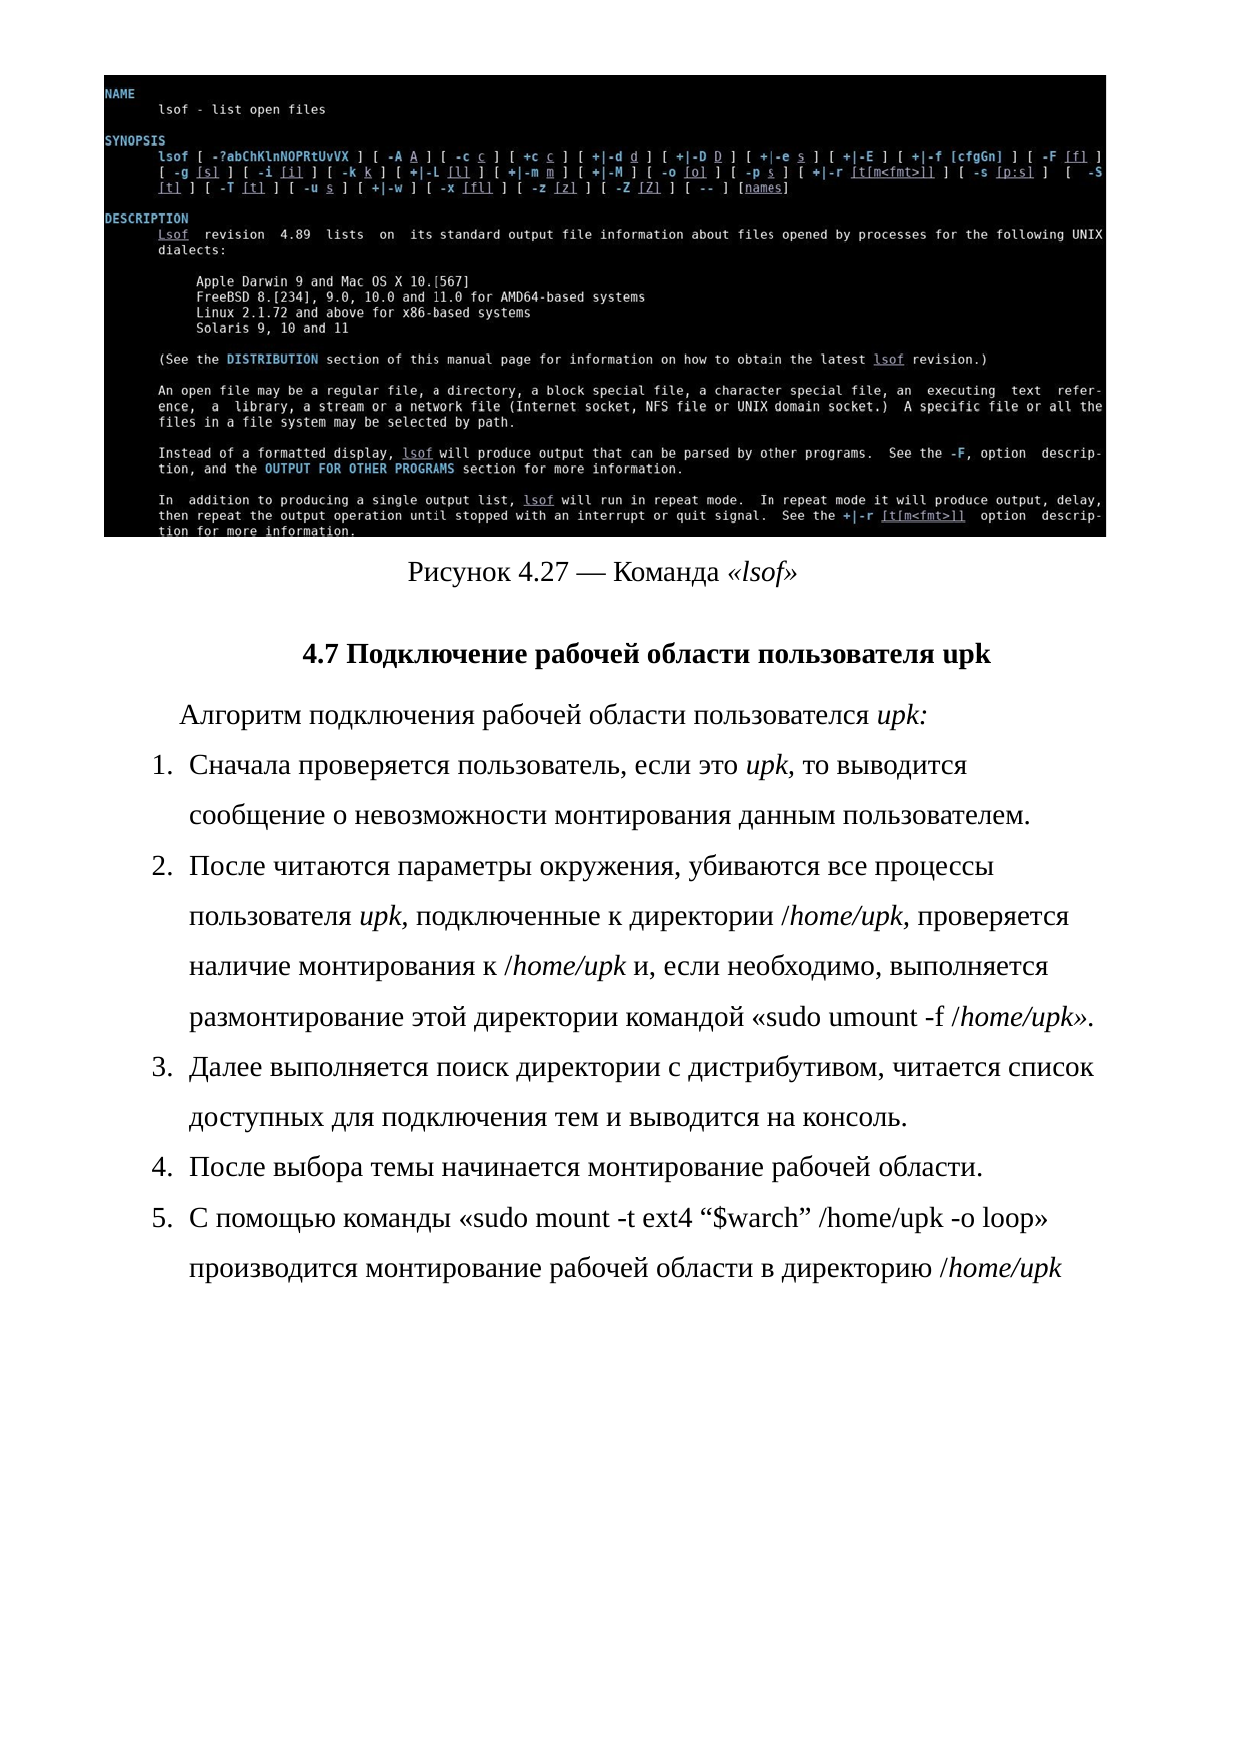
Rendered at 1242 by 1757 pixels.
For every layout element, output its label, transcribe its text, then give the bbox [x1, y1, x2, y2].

text Алгоритм подключения рабочей области пользователся upk: [102, 697, 1106, 730]
subtitle 4.7 Подключение рабочей области пользователя upk [187, 637, 1106, 670]
list После читаются параметры окружения, убиваются все процессы пользователя upk, подключенные к директории /home/upk, проверяется наличие монтирования к /home/upk и, если необходимо, выполняется размонтирование этой директории командой «sudo umount -f /home/upk». [151, 848, 1106, 1032]
list После выбора темы начинается монтирование рабочей области. [151, 1149, 1106, 1183]
list Далее выполняется поиск директории с дистрибутивом, читается список доступных для подключения тем и выводится на консоль. [151, 1049, 1106, 1133]
list С помощью команды «sudo mount -t ext4 “$warch” /home/upk -o loop» производится монтирование рабочей области в директорию /home/upk [151, 1200, 1106, 1284]
picture [102, 75, 1107, 537]
list Сначала проверяется пользователь, если это upk, то выводится сообщение о невозможности монтирования данным пользователем. [151, 747, 1106, 831]
text Рисунок 4.27 — Команда «lsof» [102, 537, 1106, 587]
